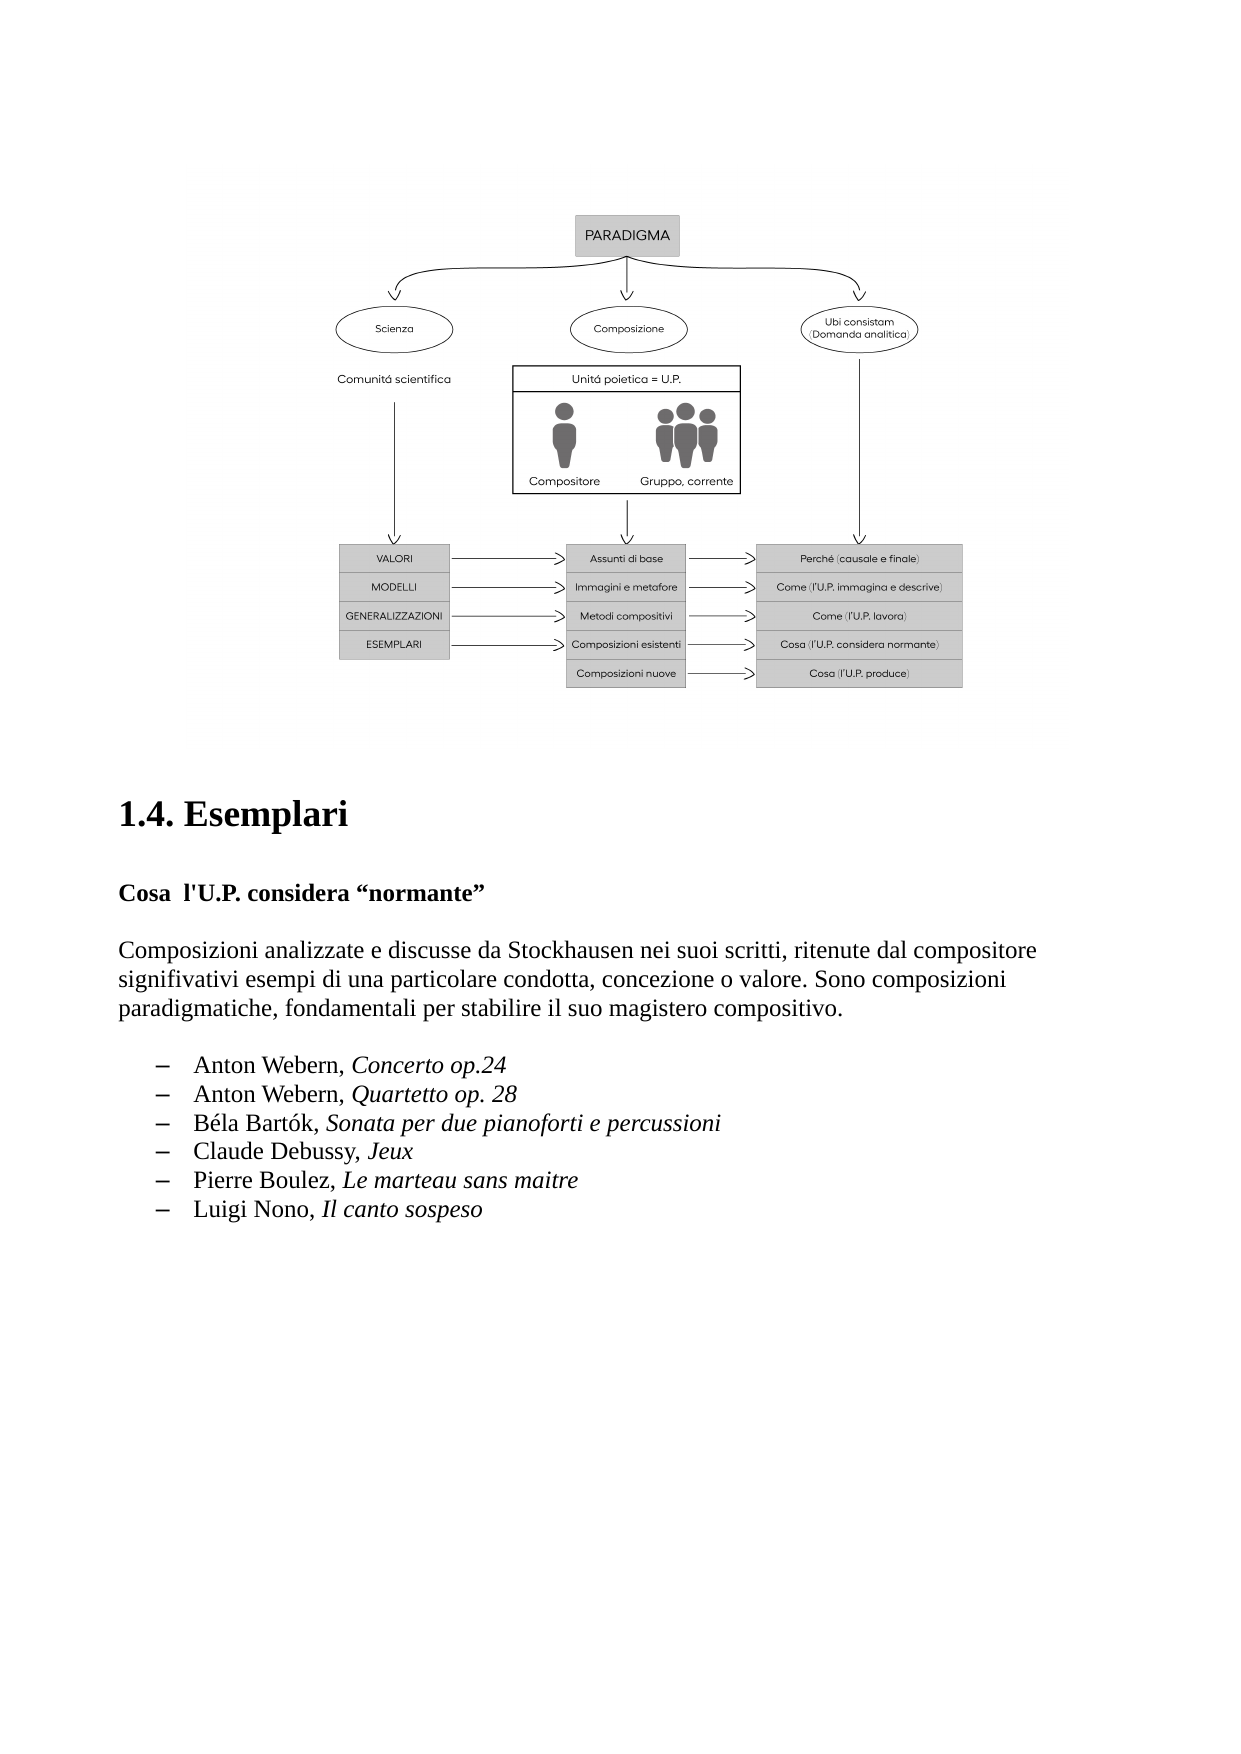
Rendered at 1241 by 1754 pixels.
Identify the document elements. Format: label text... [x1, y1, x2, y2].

list Béla Bartók, Sonata per due pianoforti e percussioni [156, 1108, 1122, 1136]
list Claude Debussy, Jeux [156, 1136, 1122, 1165]
list Pierre Boulez, Le marteau sans maitre [156, 1165, 1122, 1194]
text Cosa l'U.P. considera “normante” [118, 878, 1122, 906]
list Luigi Nono, Il canto sospeso [156, 1194, 1122, 1223]
list Anton Webern, Concerto op.24 [156, 1050, 1122, 1079]
text 1.4. Esemplari [118, 791, 1122, 834]
picture [186, 164, 1069, 749]
text Composizioni analizzate e discusse da Stockhausen nei suoi scritti, ritenute dal compositore signifivativi esempi di una particolare condotta, concezione o valore. Sono composizioni paradigmatiche, fondamentali per stabilire il suo magistero compositivo. [118, 935, 1122, 1021]
list Anton Webern, Quartetto op. 28 [156, 1079, 1122, 1108]
